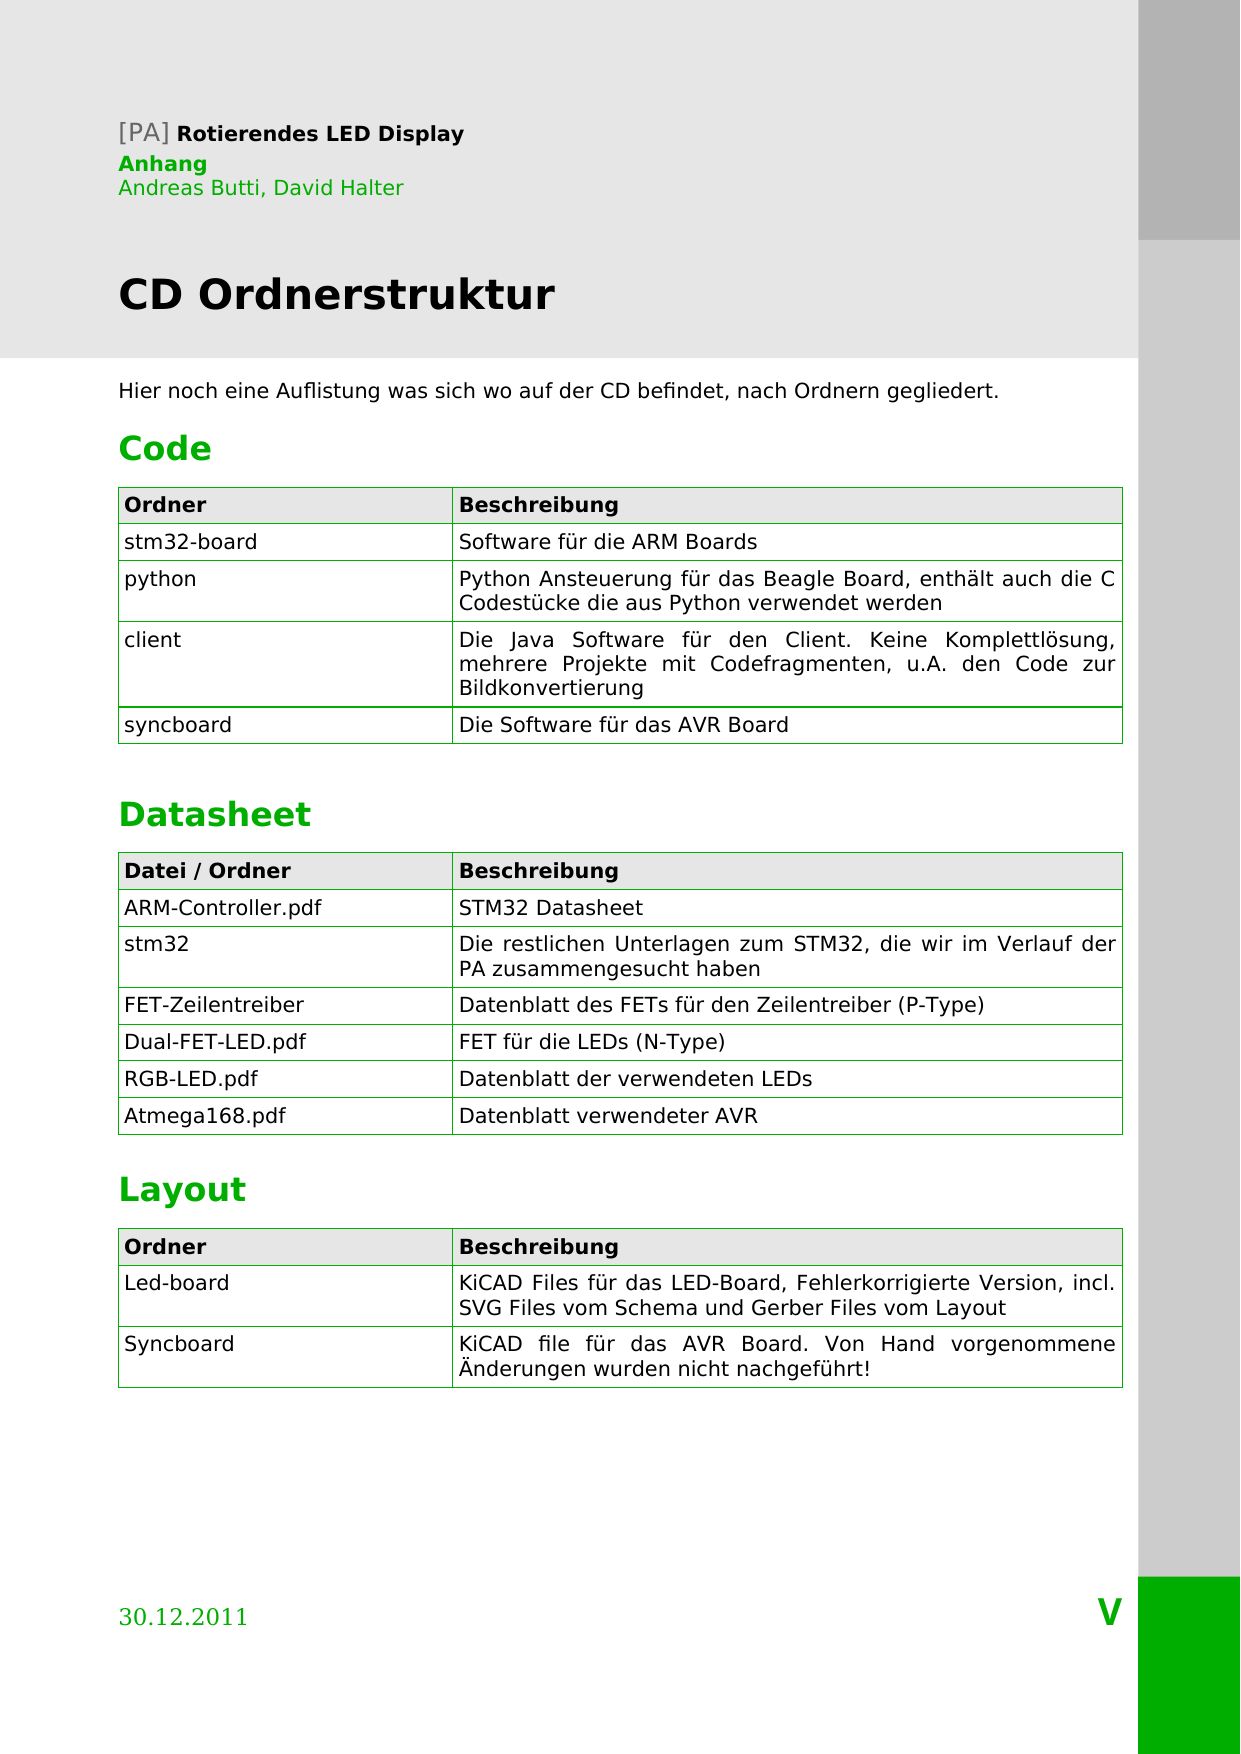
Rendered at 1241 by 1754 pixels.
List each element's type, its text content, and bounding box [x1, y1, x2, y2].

text Code [118, 429, 1122, 468]
table_header Beschreibung [453, 1229, 1122, 1265]
table_cell Dual-FET-LED.pdf [119, 1025, 452, 1060]
table_cell FET-Zeilentreiber [119, 988, 452, 1023]
table_cell Atmega168.pdf [119, 1098, 452, 1134]
text Datasheet [118, 795, 1122, 834]
table_header Beschreibung [453, 488, 1122, 523]
table_cell python [119, 561, 452, 621]
table_cell KiCAD Files für das LED-Board, Fehlerkorrigierte Version, incl. SVG Files vom Schema und Gerber Files vom Layout [453, 1266, 1122, 1326]
table_header Ordner [119, 1229, 452, 1265]
table_cell RGB-LED.pdf [119, 1061, 452, 1097]
table_cell Datenblatt verwendeter AVR [453, 1098, 1122, 1134]
table_cell Syncboard [119, 1327, 452, 1387]
table_cell Software für die ARM Boards [453, 524, 1122, 560]
table_header Ordner [119, 488, 452, 523]
table_cell FET für die LEDs (N-Type) [453, 1025, 1122, 1060]
table_cell Datenblatt des FETs für den Zeilentreiber (P-Type) [453, 988, 1122, 1023]
table_cell STM32 Datasheet [453, 890, 1122, 926]
table_cell syncboard [119, 708, 452, 743]
table_cell ARM-Controller.pdf [119, 890, 452, 926]
table_header Datei / Ordner [119, 853, 452, 889]
table_cell Datenblatt der verwendeten LEDs [453, 1061, 1122, 1097]
table_cell client [119, 622, 452, 706]
table_cell Die Software für das AVR Board [453, 708, 1122, 743]
text Layout [118, 1171, 1122, 1210]
table_cell stm32 [119, 927, 452, 987]
table_cell Die Java Software für den Client. Keine Komplettlösung, mehrere Projekte mit Codefragmenten, u.A. den Code zur Bildkonvertierung [453, 622, 1122, 706]
table_cell KiCAD file für das AVR Board. Von Hand vorgenommene Änderungen wurden nicht nachgeführt! [453, 1327, 1122, 1387]
table_header Beschreibung [453, 853, 1122, 889]
table_cell Die restlichen Unterlagen zum STM32, die wir im Verlauf der PA zusammengesucht haben [453, 927, 1122, 987]
text Hier noch eine Auflistung was sich wo auf der CD befindet, nach Ordnern gegliedert. [118, 379, 1122, 403]
table_cell stm32-board [119, 524, 452, 560]
table_cell Led-board [119, 1266, 452, 1326]
table_cell Python Ansteuerung für das Beagle Board, enthält auch die C Codestücke die aus Python verwendet werden [453, 561, 1122, 621]
